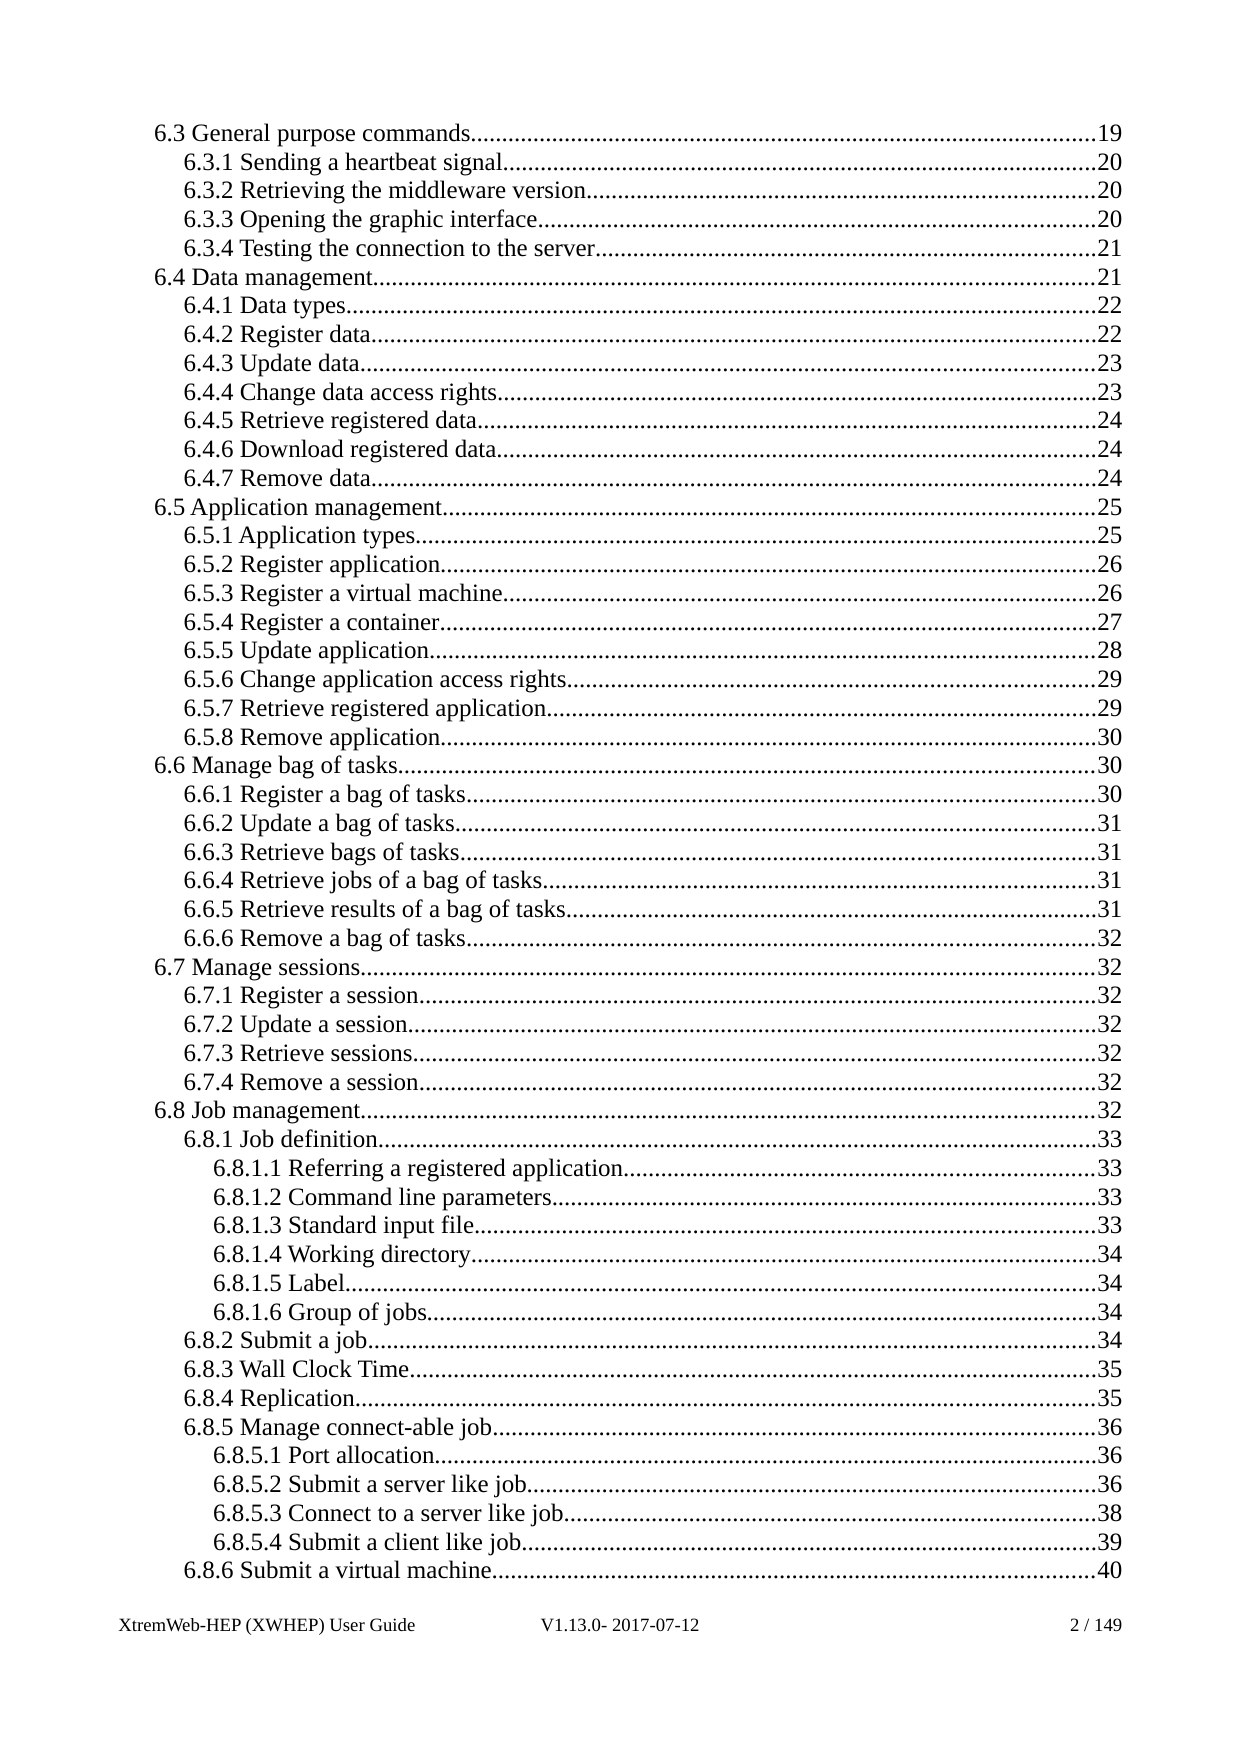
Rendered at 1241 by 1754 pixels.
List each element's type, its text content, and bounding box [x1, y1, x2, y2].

text 6.6.3 Retrieve bags of tasks 31 [177, 837, 1122, 866]
text 6.5.7 Retrieve registered application 29 [177, 693, 1122, 722]
text 6.8.1.5 Label. 34 [207, 1268, 1122, 1297]
text 6.8.5.2 Submit a server like job 36 [207, 1469, 1122, 1498]
text 6.7 Manage sessions 32 [148, 952, 1122, 981]
text 6.6.4 Retrieve jobs of a bag of tasks 31 [177, 866, 1122, 894]
text 6.6.5 Retrieve results of a bag of tasks 31 [177, 894, 1122, 923]
text 6.8.1.3 Standard input file. 33 [207, 1211, 1122, 1239]
text 6.7.4 Remove a session 32 [177, 1067, 1122, 1096]
text 6.8.1.4 Working directory 34 [207, 1239, 1122, 1268]
text 6.5.2 Register application 26 [177, 549, 1122, 578]
text 6.8.2 Submit a job 34 [177, 1326, 1122, 1354]
text 6.8 Job management 32 [148, 1096, 1122, 1124]
text 6.4.4 Change data access rights 23 [177, 377, 1122, 406]
text 6.6.1 Register a bag of tasks 30 [177, 779, 1122, 808]
text 6.6.2 Update a bag of tasks 31 [177, 808, 1122, 837]
text 6.5.5 Update application 28 [177, 636, 1122, 664]
text 6.7.3 Retrieve sessions 32 [177, 1038, 1122, 1067]
text 6.8.6 Submit a virtual machine 40 [177, 1556, 1122, 1584]
text 6.8.5.4 Submit a client like job 39 [207, 1527, 1122, 1556]
text 6.8.4 Replication 35 [177, 1383, 1122, 1412]
text 6.3.1 Sending a heartbeat signal 20 [177, 147, 1122, 176]
text 6.3.3 Opening the graphic interface 20 [177, 204, 1122, 233]
text 6.8.3 Wall Clock Time 35 [177, 1354, 1122, 1383]
text 6.5 Application management 25 [148, 492, 1122, 521]
text 6.5.3 Register a virtual machine 26 [177, 578, 1122, 607]
text 6.4.2 Register data 22 [177, 319, 1122, 348]
text 6.4.6 Download registered data 24 [177, 434, 1122, 463]
text 6.5.1 Application types 25 [177, 521, 1122, 549]
text 6.8.5.1 Port allocation 36 [207, 1441, 1122, 1469]
text 6.8.1.6 Group of jobs 34 [207, 1297, 1122, 1326]
text 6.3.2 Retrieving the middleware version 20 [177, 176, 1122, 204]
text 6.8.5.3 Connect to a server like job 38 [207, 1498, 1122, 1527]
text 6.8.1.2 Command line parameters. 33 [207, 1182, 1122, 1211]
text 6.4 Data management 21 [148, 262, 1122, 291]
text 6.8.5 Manage connect-able job 36 [177, 1412, 1122, 1441]
text 6.7.2 Update a session 32 [177, 1009, 1122, 1038]
text 6.5.8 Remove application 30 [177, 722, 1122, 751]
text 6.4.7 Remove data 24 [177, 463, 1122, 492]
text 6.3.4 Testing the connection to the server 21 [177, 233, 1122, 262]
text 6.8.1.1 Referring a registered application. 33 [207, 1153, 1122, 1182]
text 6.4.1 Data types 22 [177, 291, 1122, 319]
text 6.3 General purpose commands 19 [148, 118, 1122, 147]
text 6.4.5 Retrieve registered data 24 [177, 406, 1122, 434]
text 6.6.6 Remove a bag of tasks 32 [177, 923, 1122, 952]
text 6.7.1 Register a session 32 [177, 981, 1122, 1009]
text 6.5.4 Register a container 27 [177, 607, 1122, 636]
text 6.8.1 Job definition 33 [177, 1124, 1122, 1153]
text 6.5.6 Change application access rights 29 [177, 664, 1122, 693]
text 6.6 Manage bag of tasks 30 [148, 751, 1122, 779]
text 6.4.3 Update data 23 [177, 348, 1122, 377]
